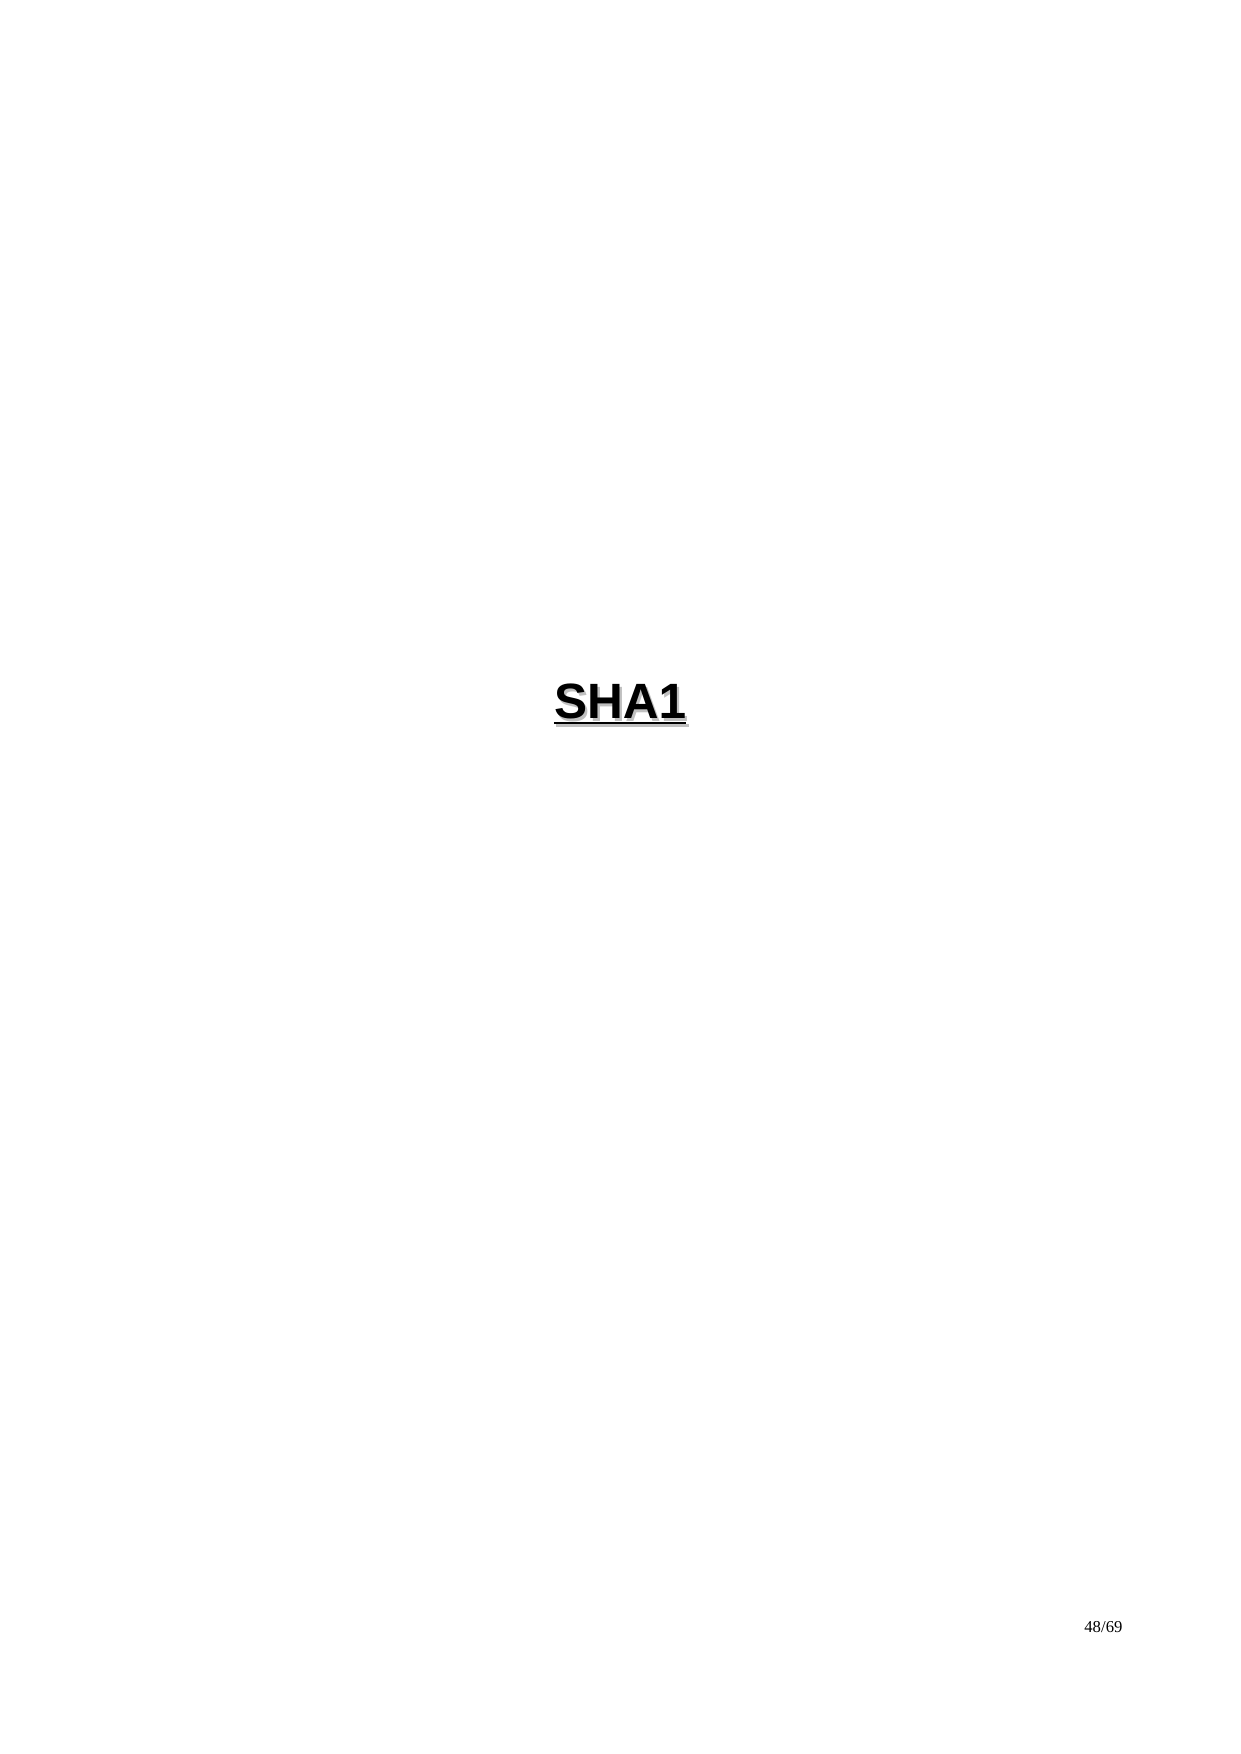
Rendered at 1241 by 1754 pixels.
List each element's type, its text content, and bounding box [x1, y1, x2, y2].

subtitle SHA1 [118, 672, 1122, 729]
